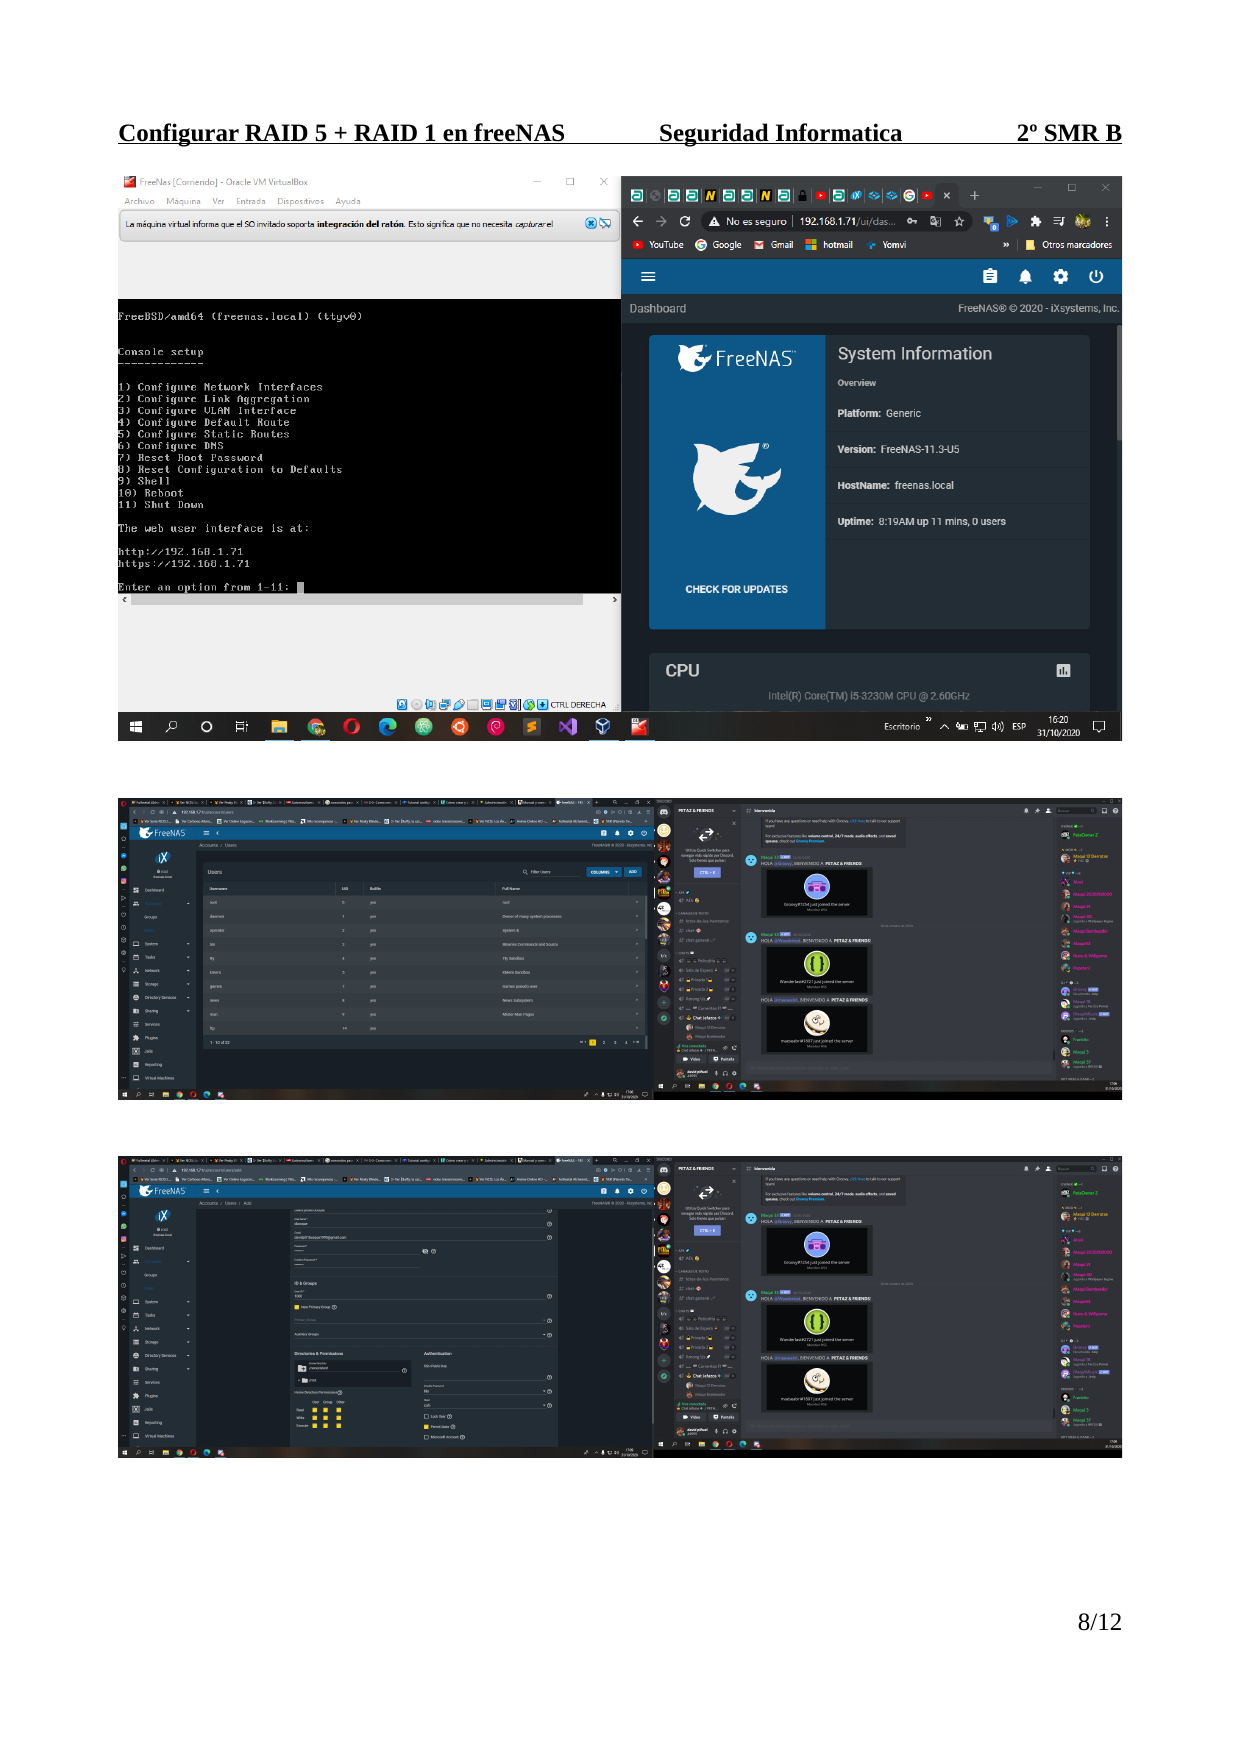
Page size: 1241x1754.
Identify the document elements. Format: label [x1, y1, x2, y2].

picture [118, 1156, 1123, 1458]
picture [118, 798, 1123, 1100]
picture [118, 176, 1123, 741]
